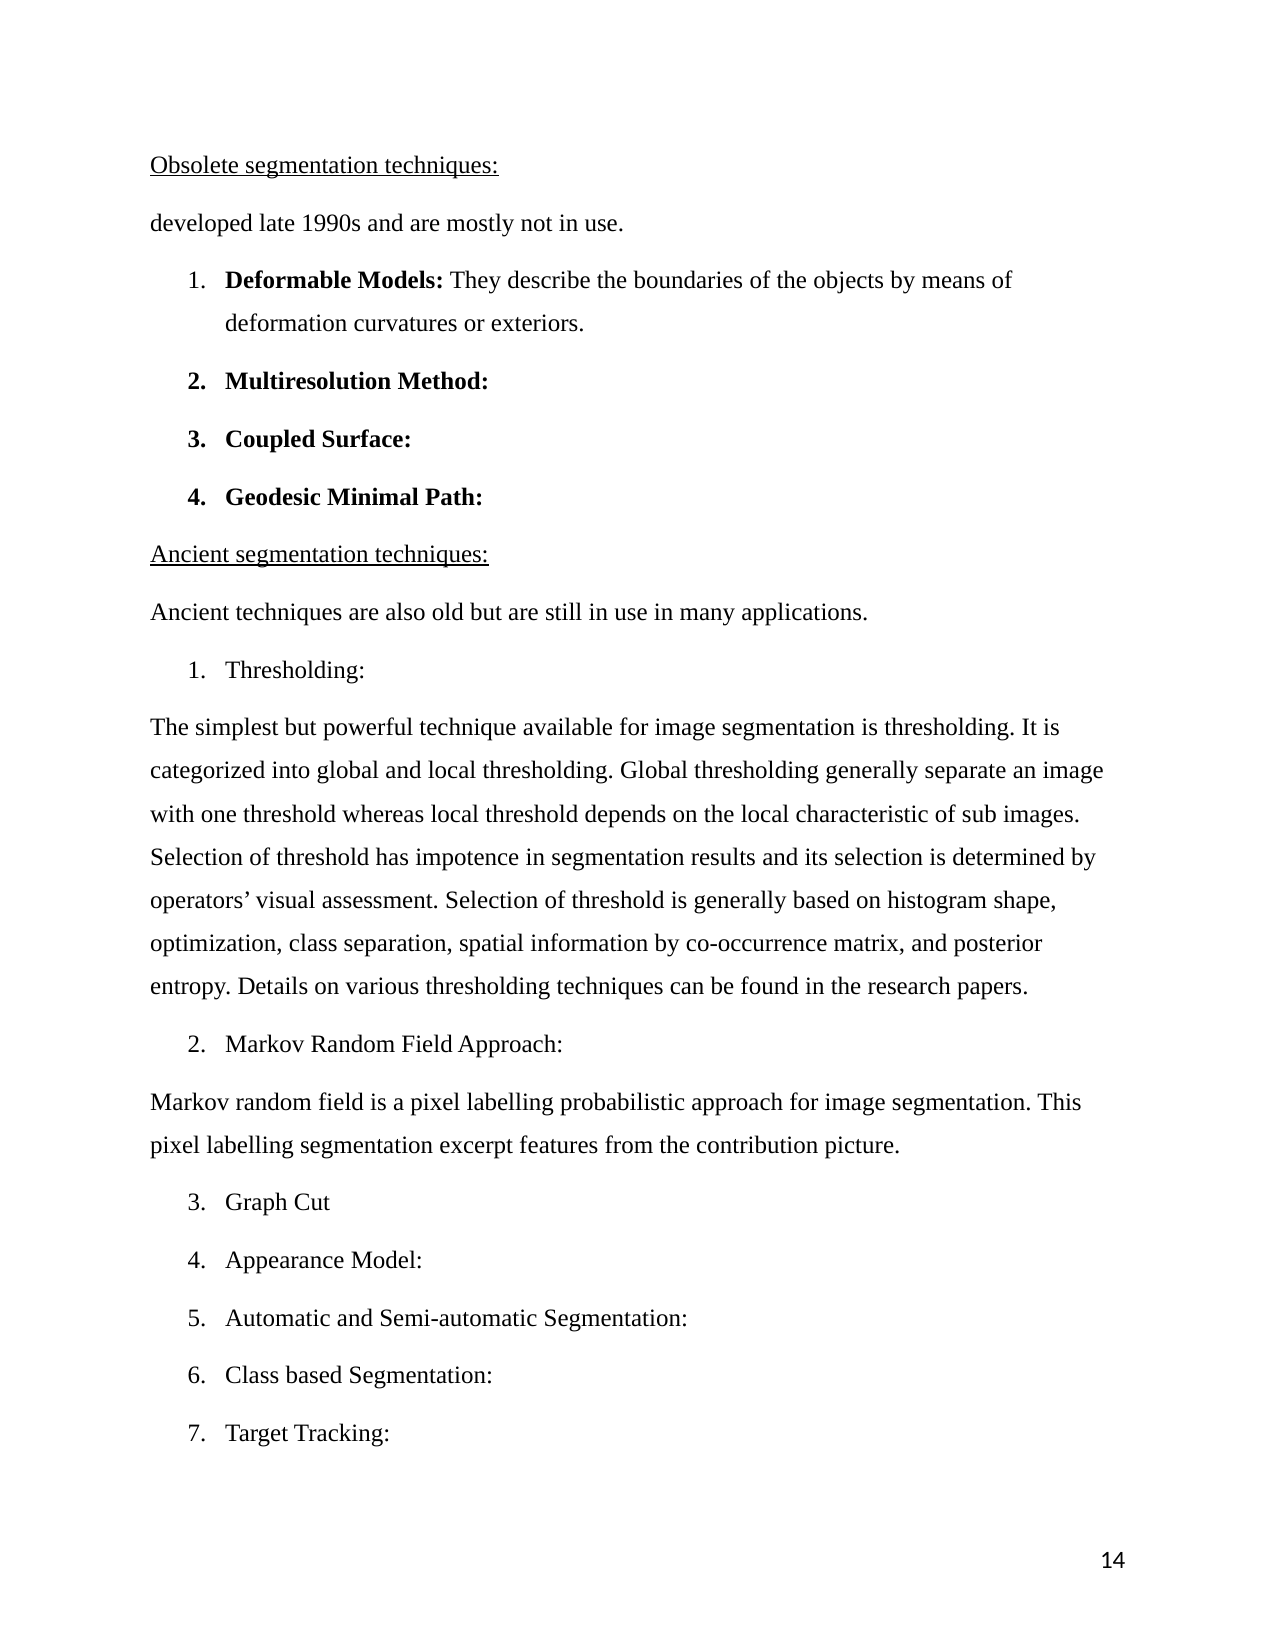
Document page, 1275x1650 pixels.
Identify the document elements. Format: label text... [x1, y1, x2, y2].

list Graph Cut [187, 1187, 1125, 1216]
text Obsolete segmentation techniques: [150, 150, 1125, 179]
list Coupled Surface: [187, 424, 1125, 453]
text The simplest but powerful technique available for image segmentation is thresholding. It is categorized into global and local thresholding. Global thresholding generally separate an image with one threshold whereas local threshold depends on the local characteristic of sub images. Selection of threshold has impotence in segmentation results and its selection is determined by operators’ visual assessment. Selection of threshold is generally based on histogram shape, optimization, class separation, spatial information by co-occurrence matrix, and posterior entropy. Details on various thresholding techniques can be found in the research papers. [150, 712, 1125, 1000]
list Automatic and Semi-automatic Segmentation: [187, 1303, 1125, 1332]
text Ancient techniques are also old but are still in use in many applications. [150, 597, 1125, 626]
list Target Tracking: [187, 1418, 1125, 1447]
list Multiresolution Method: [187, 366, 1125, 395]
list Markov Random Field Approach: [187, 1029, 1125, 1058]
text developed late 1990s and are mostly not in use. [150, 208, 1125, 236]
list Geodesic Minimal Path: [187, 482, 1125, 510]
list Appearance Model: [187, 1245, 1125, 1274]
text Ancient segmentation techniques: [150, 539, 1125, 568]
text Markov random field is a pixel labelling probabilistic approach for image segmentation. This pixel labelling segmentation excerpt features from the contribution picture. [150, 1087, 1125, 1158]
list Class based Segmentation: [187, 1361, 1125, 1389]
list Deformable Models: They describe the boundaries of the objects by means of deformation curvatures or exteriors. [187, 265, 1125, 337]
list Thresholding: [187, 655, 1125, 683]
